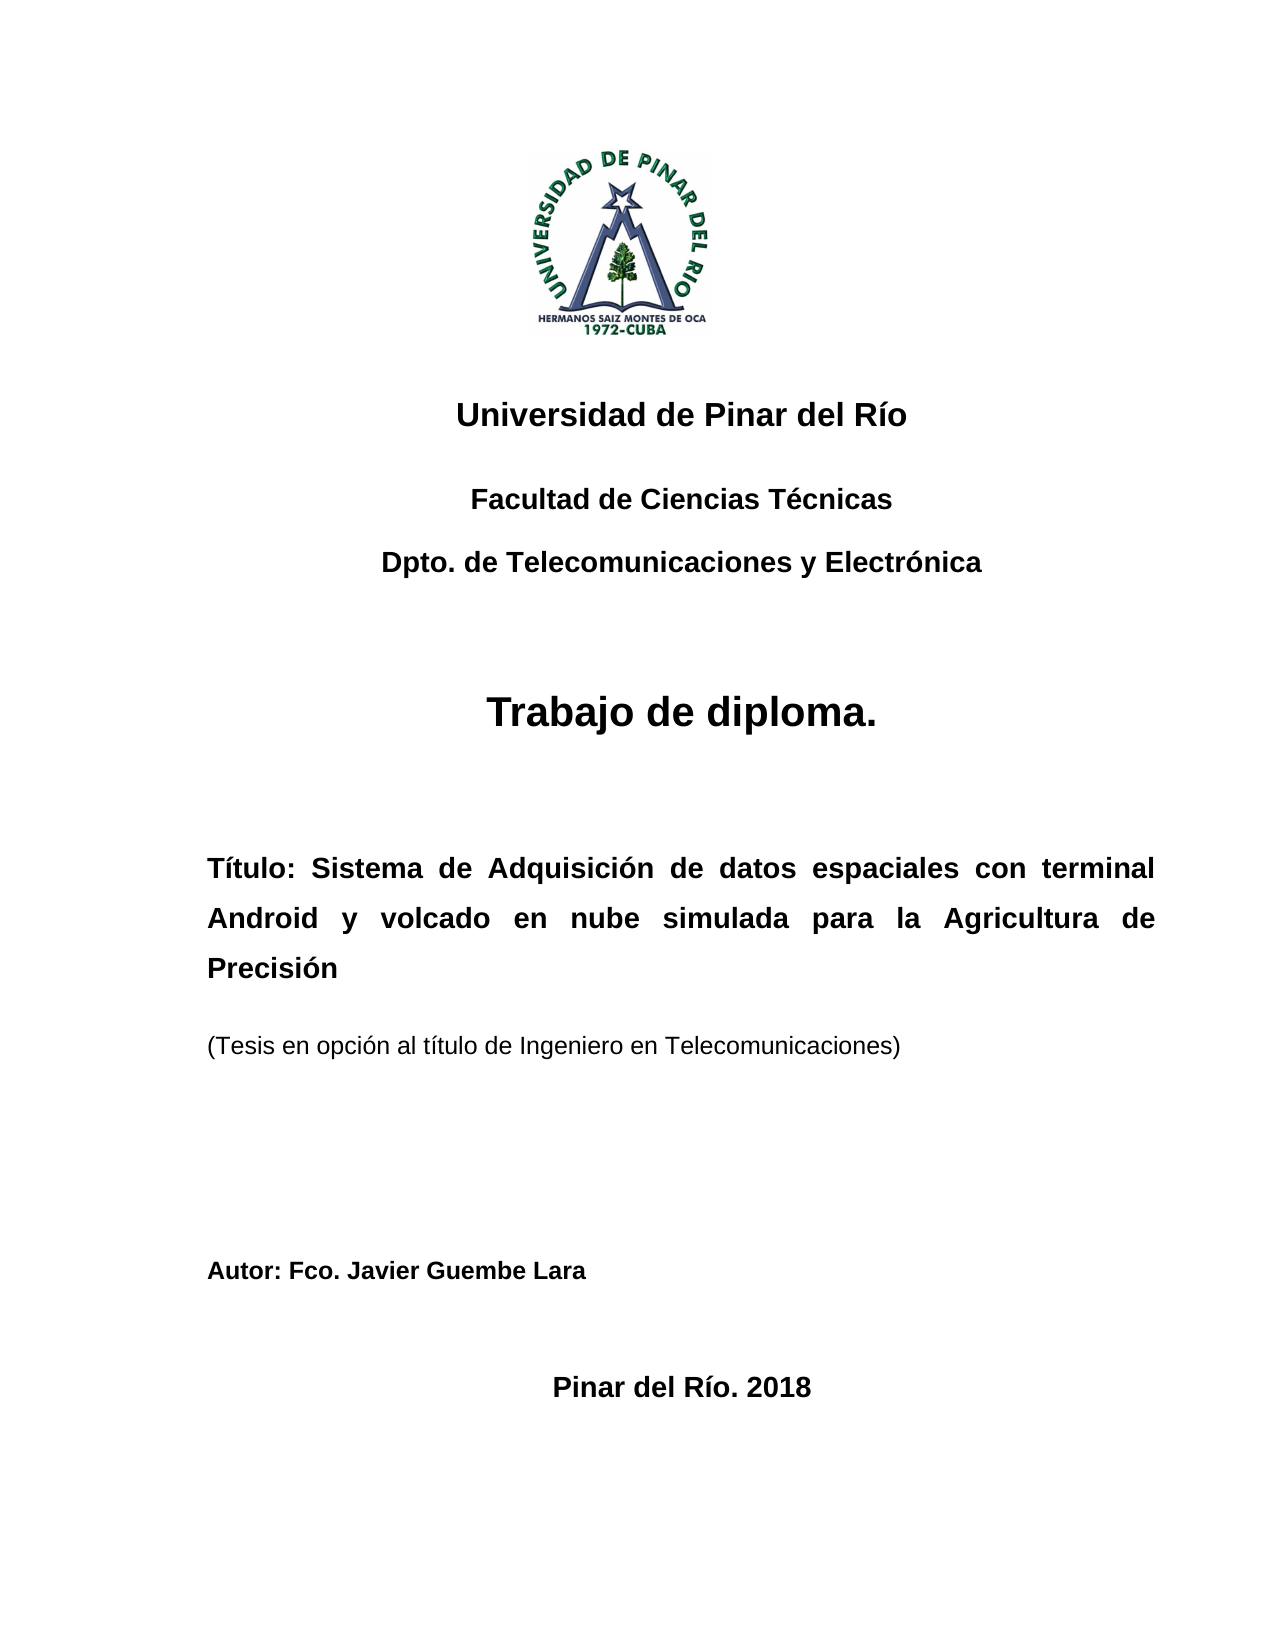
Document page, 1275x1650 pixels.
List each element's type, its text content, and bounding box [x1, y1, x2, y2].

text (Tesis en opción al título de Ingeniero en Telecomunicaciones) [207, 1031, 1007, 1059]
list Autor: Fco. Javier Guembe Lara [207, 1256, 1157, 1285]
picture [525, 148, 713, 335]
text Dpto. de Telecomunicaciones y Electrónica [207, 544, 1157, 578]
text Pinar del Río. 2018 [207, 1369, 1157, 1403]
subtitle Trabajo de diploma. [207, 687, 1157, 735]
text Universidad de Pinar del Río [207, 395, 1157, 433]
text Título: Sistema de Adquisición de datos espaciales con terminal Android y volcado en nube simulada para la Agricultura de Precisión [207, 851, 1157, 985]
text Facultad de Ciencias Técnicas [207, 482, 1157, 515]
